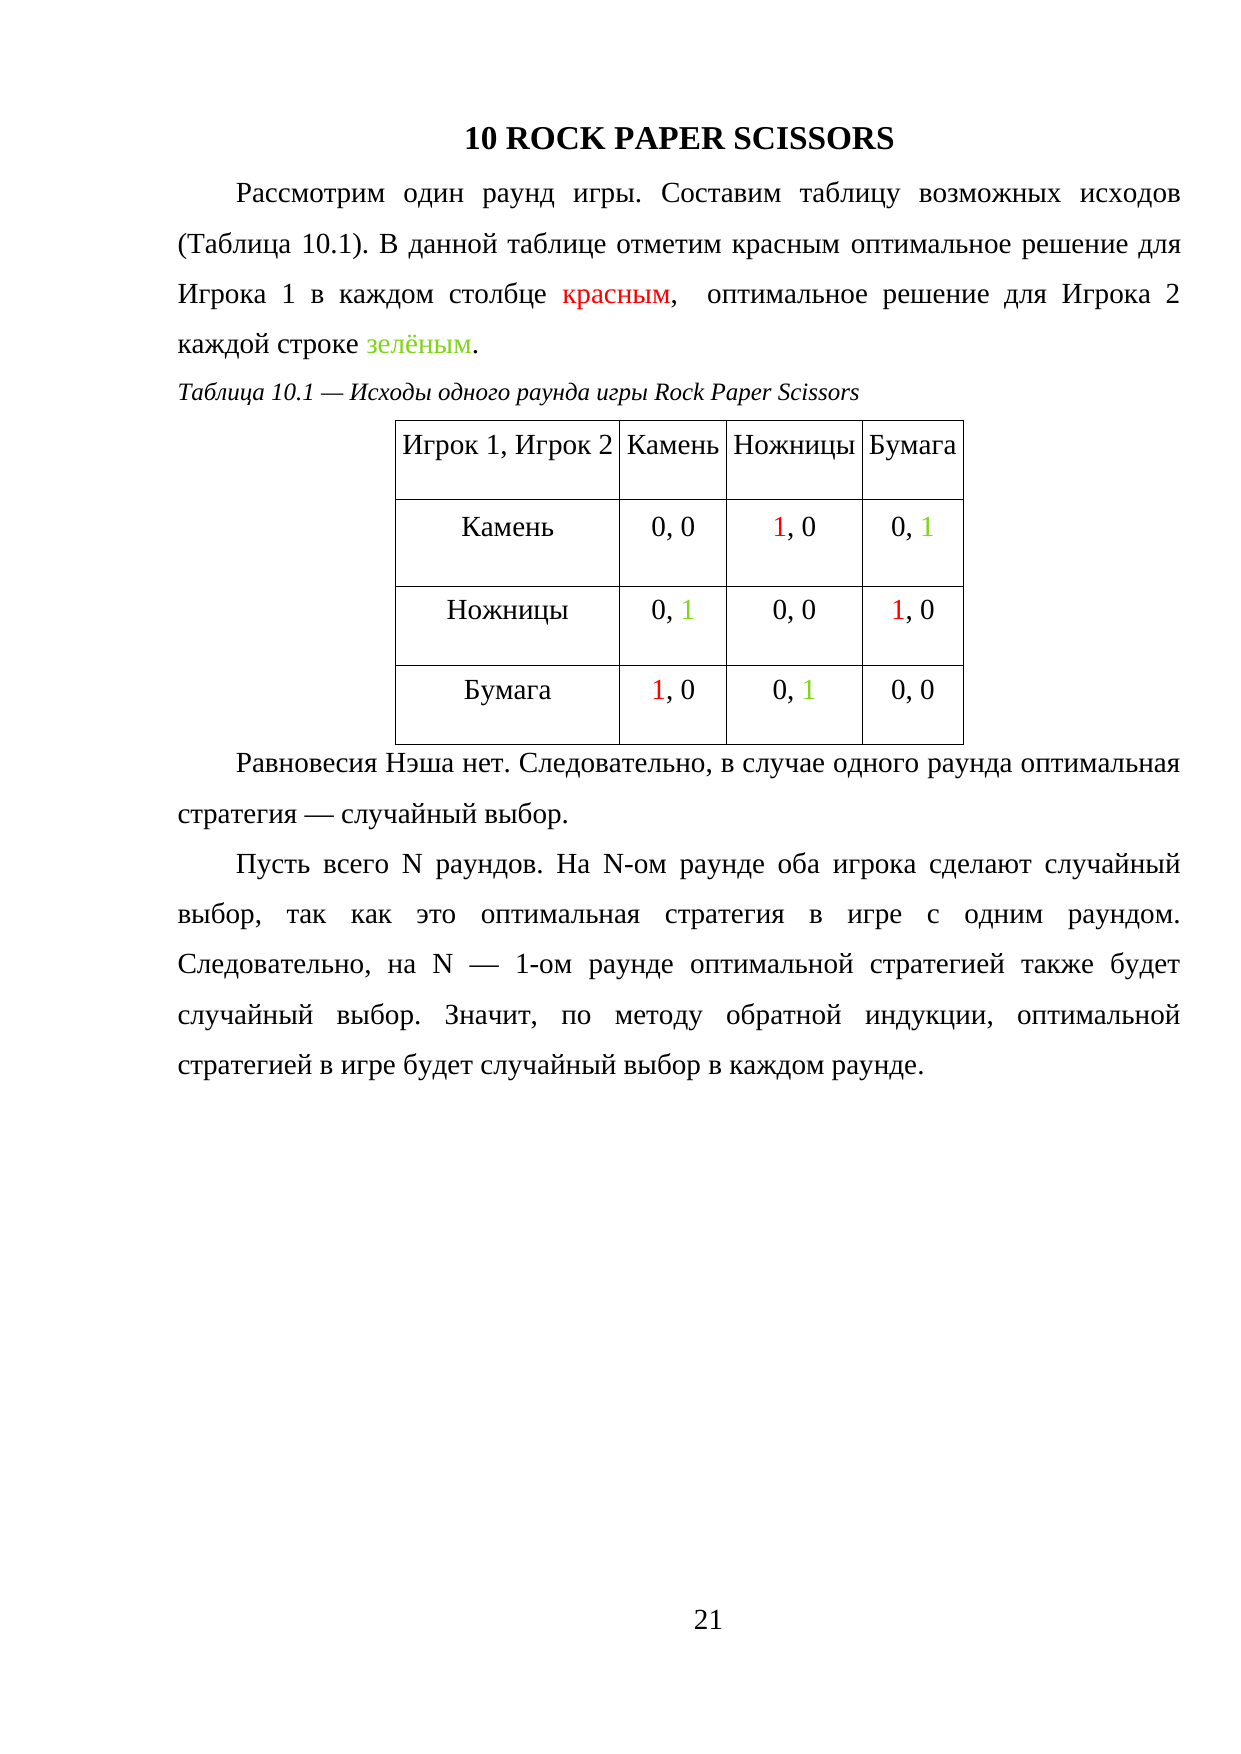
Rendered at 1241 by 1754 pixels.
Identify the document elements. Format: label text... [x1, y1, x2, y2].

table_header Игрок 1, Игрок 2 [396, 421, 619, 499]
table_cell Камень [396, 500, 619, 586]
text Таблица 10.1 — Исходы одного раунда игры Rock Paper Scissors [177, 377, 1181, 406]
table_cell 0, 0 [727, 587, 862, 665]
table_cell 1, 0 [863, 587, 963, 665]
table_cell 0, 1 [620, 587, 726, 665]
table_header Камень [620, 421, 726, 499]
table_cell 0, 1 [727, 666, 862, 744]
text Рассмотрим один раунд игры. Составим таблицу возможных исходов (Таблица 10.1). В данной таблице отметим красным оптимальное решение для Игрока 1 в каждом столбце красным, оптимальное решение для Игрока 2 каждой строке зелёным. [177, 176, 1181, 360]
table_cell 0, 0 [863, 666, 963, 744]
subtitle 10 ROCK PAPER SCISSORS [177, 118, 1181, 156]
table_header Бумага [863, 421, 963, 499]
table_cell 1, 0 [620, 666, 726, 744]
table_cell 0, 1 [863, 500, 963, 586]
table_cell 0, 0 [620, 500, 726, 586]
table_cell 1, 0 [727, 500, 862, 586]
text Равновесия Нэша нет. Следовательно, в случае одного раунда оптимальная стратегия — случайный выбор. [177, 745, 1181, 829]
text Пусть всего N раундов. На N-ом раунде оба игрока сделают случайный выбор, так как это оптимальная стратегия в игре с одним раундом. Следовательно, на N — 1-ом раунде оптимальной стратегией также будет случайный выбор. Значит, по методу обратной индукции, оптимальной стратегией в игре будет случайный выбор в каждом раунде. [177, 846, 1181, 1081]
table_cell Ножницы [396, 587, 619, 665]
table_header Ножницы [727, 421, 862, 499]
table_cell Бумага [396, 666, 619, 744]
